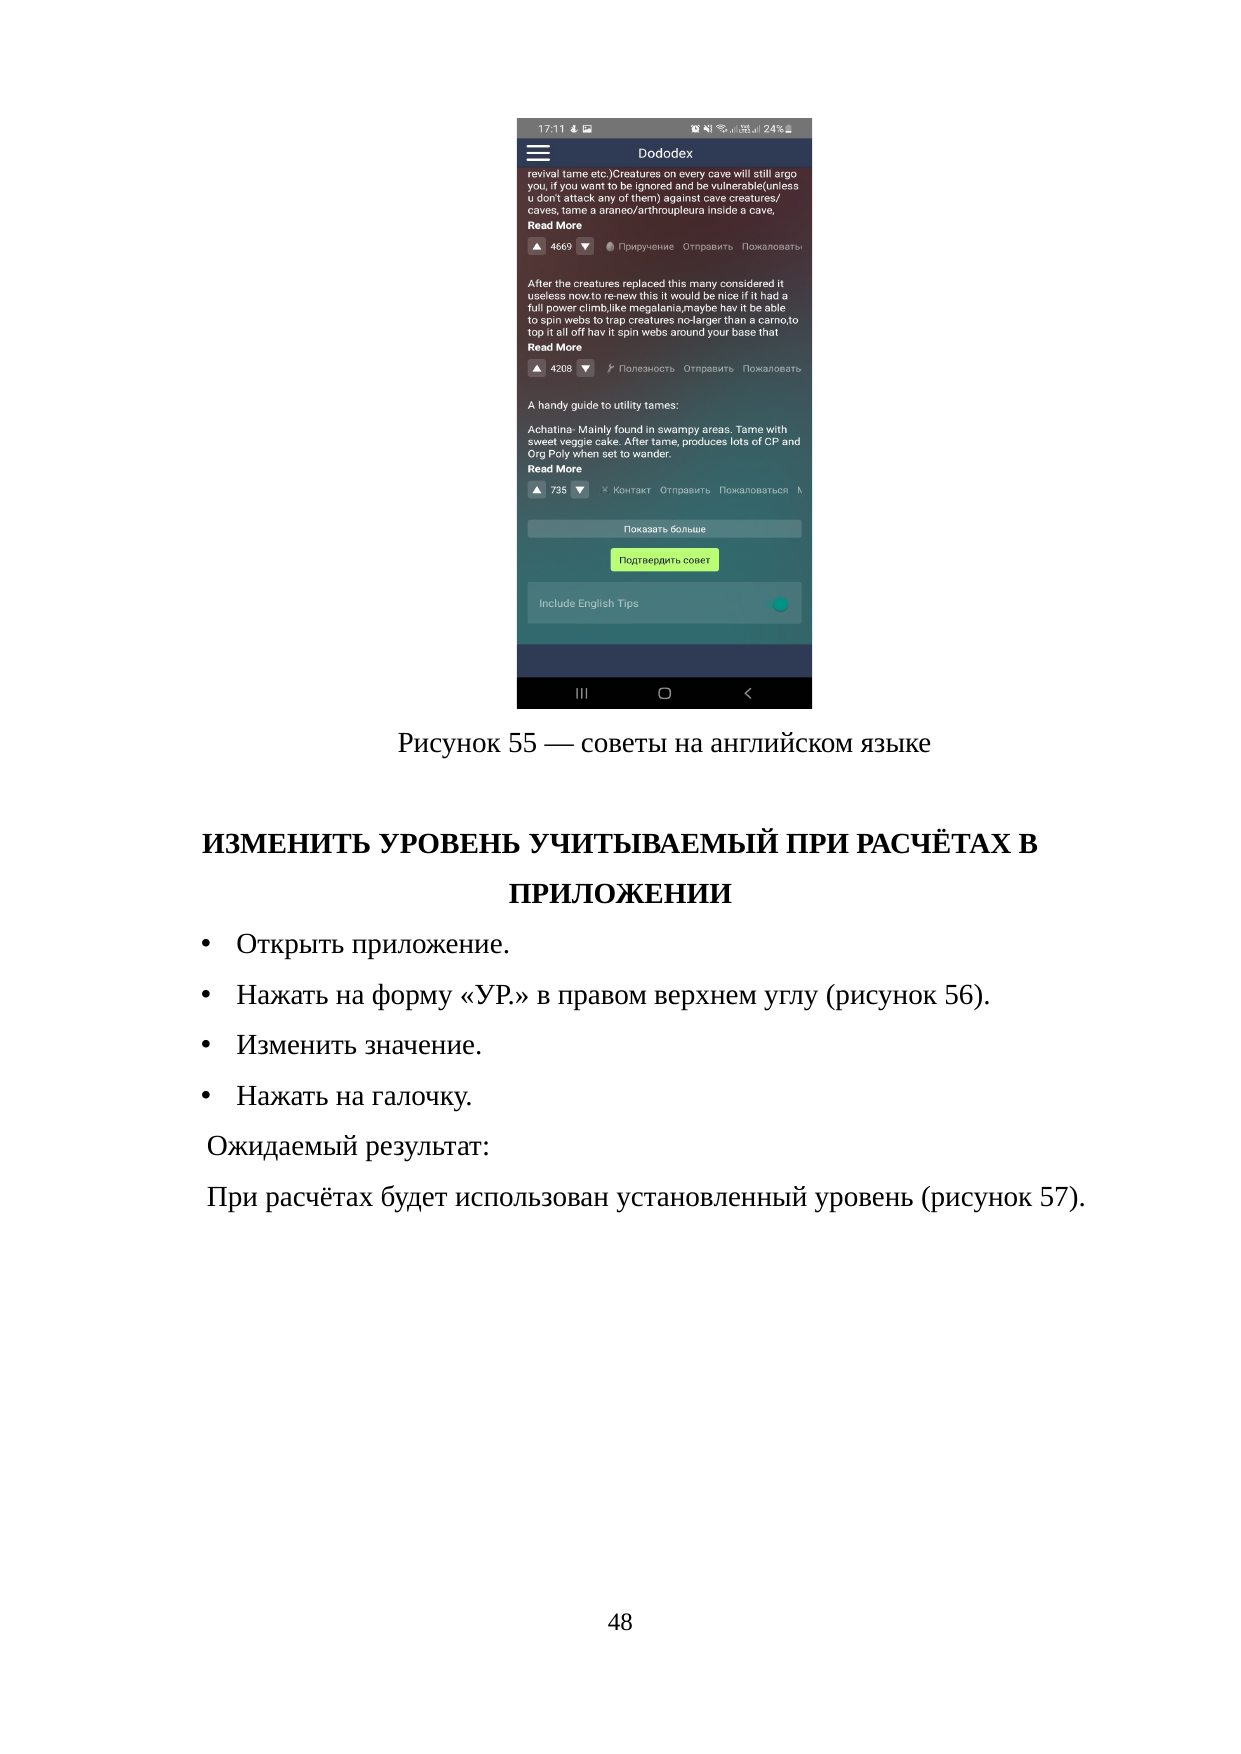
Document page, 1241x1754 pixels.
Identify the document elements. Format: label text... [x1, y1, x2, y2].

list Ожидаемый результат: [118, 1128, 1122, 1162]
list Нажать на галочку. [201, 1078, 1122, 1112]
list ИЗМЕНИТЬ УРОВЕНЬ УЧИТЫВАЕМЫЙ ПРИ РАСЧЁТАХ В ПРИЛОЖЕНИИ [118, 826, 1122, 910]
list При расчётах будет использован установленный уровень (рисунок 57). [118, 1179, 1122, 1212]
list Открыть приложение. [201, 927, 1122, 960]
picture [516, 118, 813, 709]
list Изменить значение. [201, 1027, 1122, 1061]
list Рисунок 55 — советы на английском языке [118, 725, 1122, 759]
list Нажать на форму «УР.» в правом верхнем углу (рисунок 56). [201, 977, 1122, 1011]
